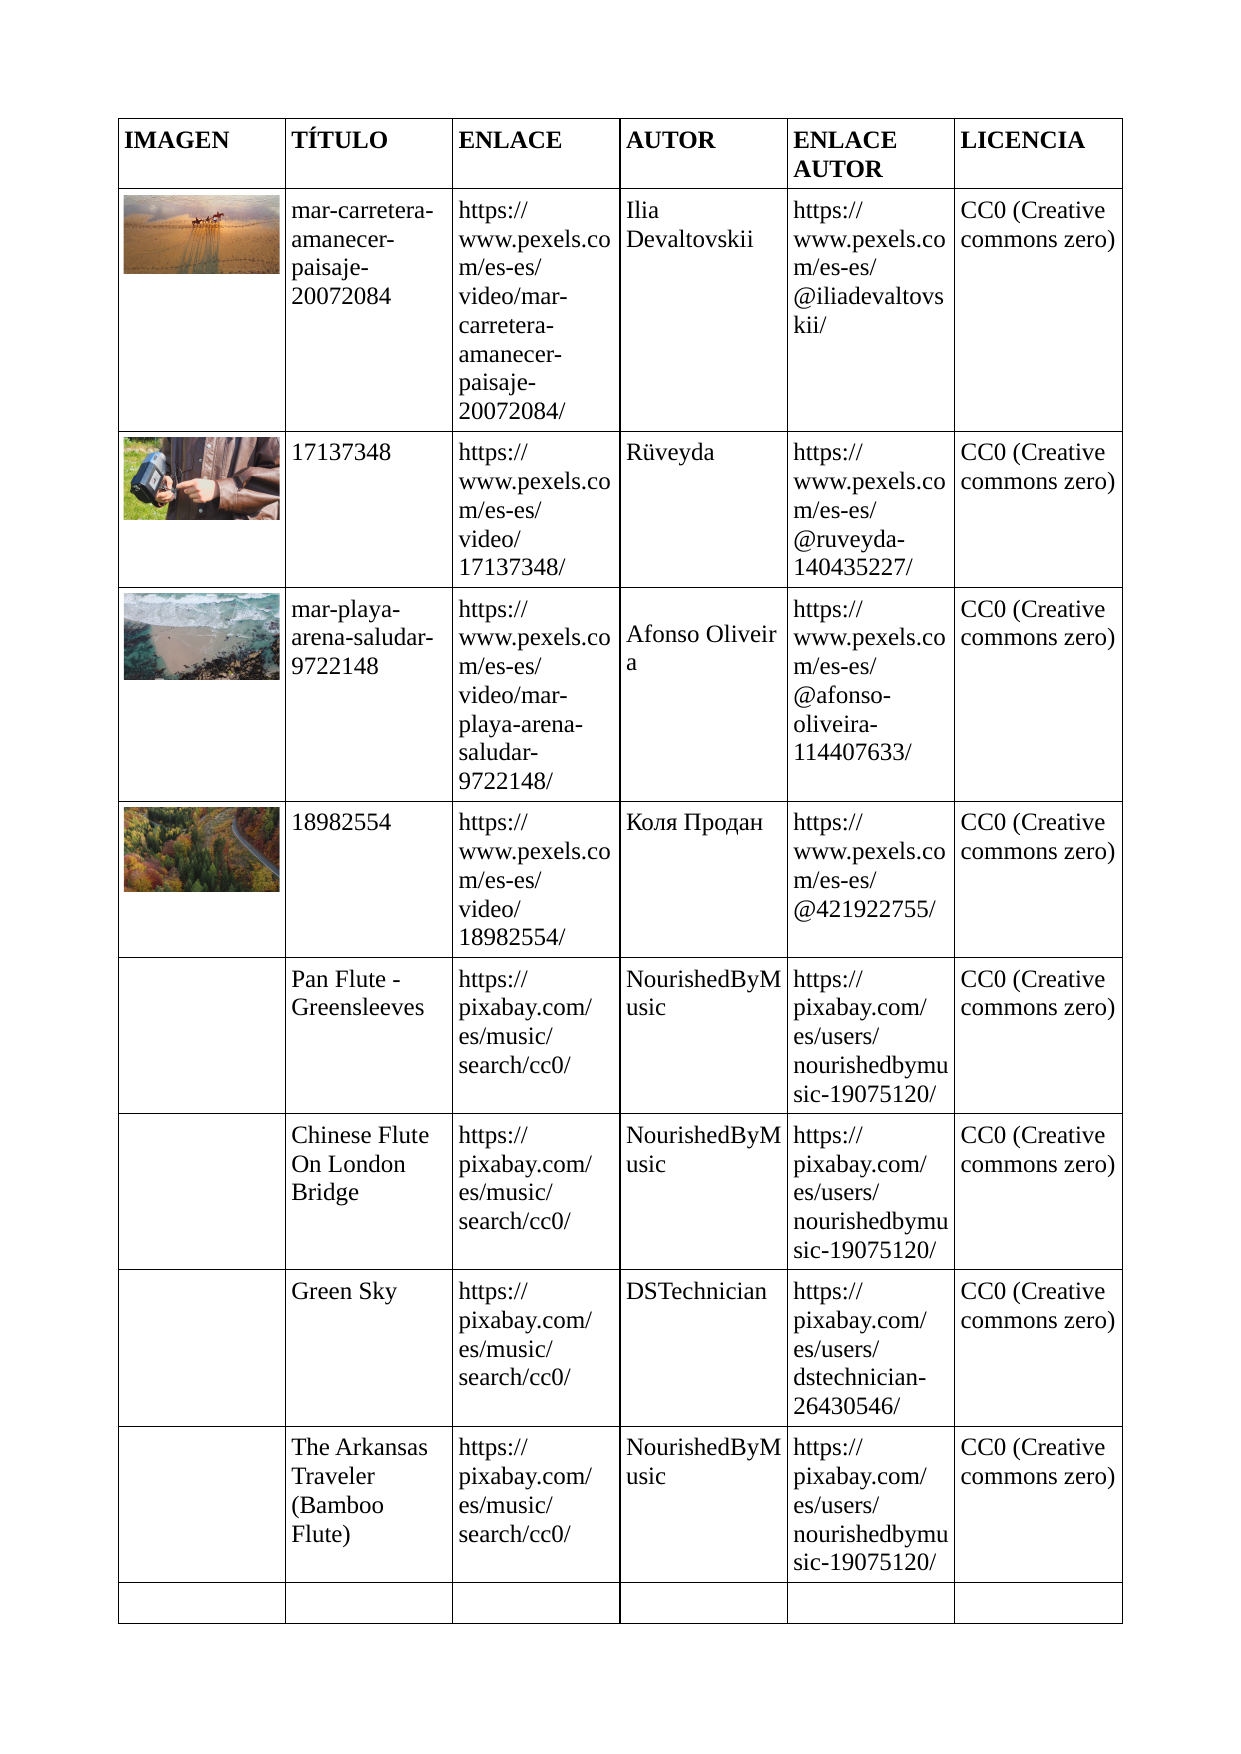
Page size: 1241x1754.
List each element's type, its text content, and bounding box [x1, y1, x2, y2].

table_cell Rüveyda [621, 432, 787, 587]
table_header ENLACE AUTOR [788, 119, 954, 188]
table_cell 18982554 [286, 802, 452, 957]
table_cell https://pixabay.com/es/music/search/cc0/ [453, 1427, 619, 1582]
table_cell [286, 1583, 452, 1623]
table_cell https://pixabay.com/es/music/search/cc0/ [453, 1270, 619, 1426]
table_cell DSTechnician [621, 1270, 787, 1426]
picture [123, 593, 280, 680]
table_cell NourishedByMusic [621, 1114, 787, 1269]
table_cell https://www.pexels.com/es-es/@ruveyda-140435227/ [788, 432, 954, 587]
table_cell NourishedByMusic [621, 1427, 787, 1582]
table_cell mar-playa-arena-saludar-9722148 [286, 588, 452, 801]
table_cell https://www.pexels.com/es-es/@421922755/ [788, 802, 954, 957]
table_cell [119, 1427, 285, 1582]
table_header ENLACE [453, 119, 619, 188]
table_cell CC0 (Creative commons zero) [955, 189, 1122, 431]
table_cell Коля Продан [621, 802, 787, 957]
table_cell The Arkansas Traveler (Bamboo Flute) [286, 1427, 452, 1582]
table_cell [119, 588, 285, 801]
table_cell https://pixabay.com/es/users/nourishedbymusic-19075120/ [788, 1114, 954, 1269]
table_cell https://pixabay.com/es/music/search/cc0/ [453, 1114, 619, 1269]
table_cell [119, 1583, 285, 1623]
table_cell mar-carretera-amanecer-paisaje-20072084 [286, 189, 452, 431]
table_header TÍTULO [286, 119, 452, 188]
table_cell [621, 1583, 787, 1623]
table_cell https://pixabay.com/es/users/nourishedbymusic-19075120/ [788, 958, 954, 1113]
table_cell [119, 802, 285, 957]
table_cell https://www.pexels.com/es-es/video/18982554/ [453, 802, 619, 957]
table_header LICENCIA [955, 119, 1122, 188]
picture [123, 437, 280, 520]
table_header IMAGEN [119, 119, 285, 188]
table_cell [119, 958, 285, 1113]
table_cell https://www.pexels.com/es-es/video/mar-playa-arena-saludar-9722148/ [453, 588, 619, 801]
table_cell [119, 189, 285, 431]
table_cell Pan Flute - Greensleeves [286, 958, 452, 1113]
table_cell CC0 (Creative commons zero) [955, 432, 1122, 587]
table_cell CC0 (Creative commons zero) [955, 588, 1122, 801]
picture [123, 195, 280, 274]
table_cell CC0 (Creative commons zero) [955, 802, 1122, 957]
table_cell Afonso Oliveira [621, 588, 787, 801]
table_cell https://www.pexels.com/es-es/video/17137348/ [453, 432, 619, 587]
table_cell [453, 1583, 619, 1623]
table_cell Ilia Devaltovskii [621, 189, 787, 431]
table_cell Chinese Flute On London Bridge [286, 1114, 452, 1269]
table_cell https://www.pexels.com/es-es/video/mar-carretera-amanecer-paisaje-20072084/ [453, 189, 619, 431]
table_cell [119, 432, 285, 587]
table_cell NourishedByMusic [621, 958, 787, 1113]
table_cell CC0 (Creative commons zero) [955, 1270, 1122, 1426]
table_cell CC0 (Creative commons zero) [955, 958, 1122, 1113]
table_cell [119, 1270, 285, 1426]
table_cell https://pixabay.com/es/music/search/cc0/ [453, 958, 619, 1113]
table_cell [788, 1583, 954, 1623]
picture [123, 807, 280, 892]
table_cell CC0 (Creative commons zero) [955, 1427, 1122, 1582]
table_cell [955, 1583, 1122, 1623]
table_cell https://www.pexels.com/es-es/@iliadevaltovskii/ [788, 189, 954, 431]
table_cell Green Sky [286, 1270, 452, 1426]
table_header AUTOR [621, 119, 787, 188]
table_cell https://pixabay.com/es/users/nourishedbymusic-19075120/ [788, 1427, 954, 1582]
table_cell https://pixabay.com/es/users/dstechnician-26430546/ [788, 1270, 954, 1426]
table_cell [119, 1114, 285, 1269]
table_cell 17137348 [286, 432, 452, 587]
table_cell CC0 (Creative commons zero) [955, 1114, 1122, 1269]
table_cell https://www.pexels.com/es-es/@afonso-oliveira-114407633/ [788, 588, 954, 801]
